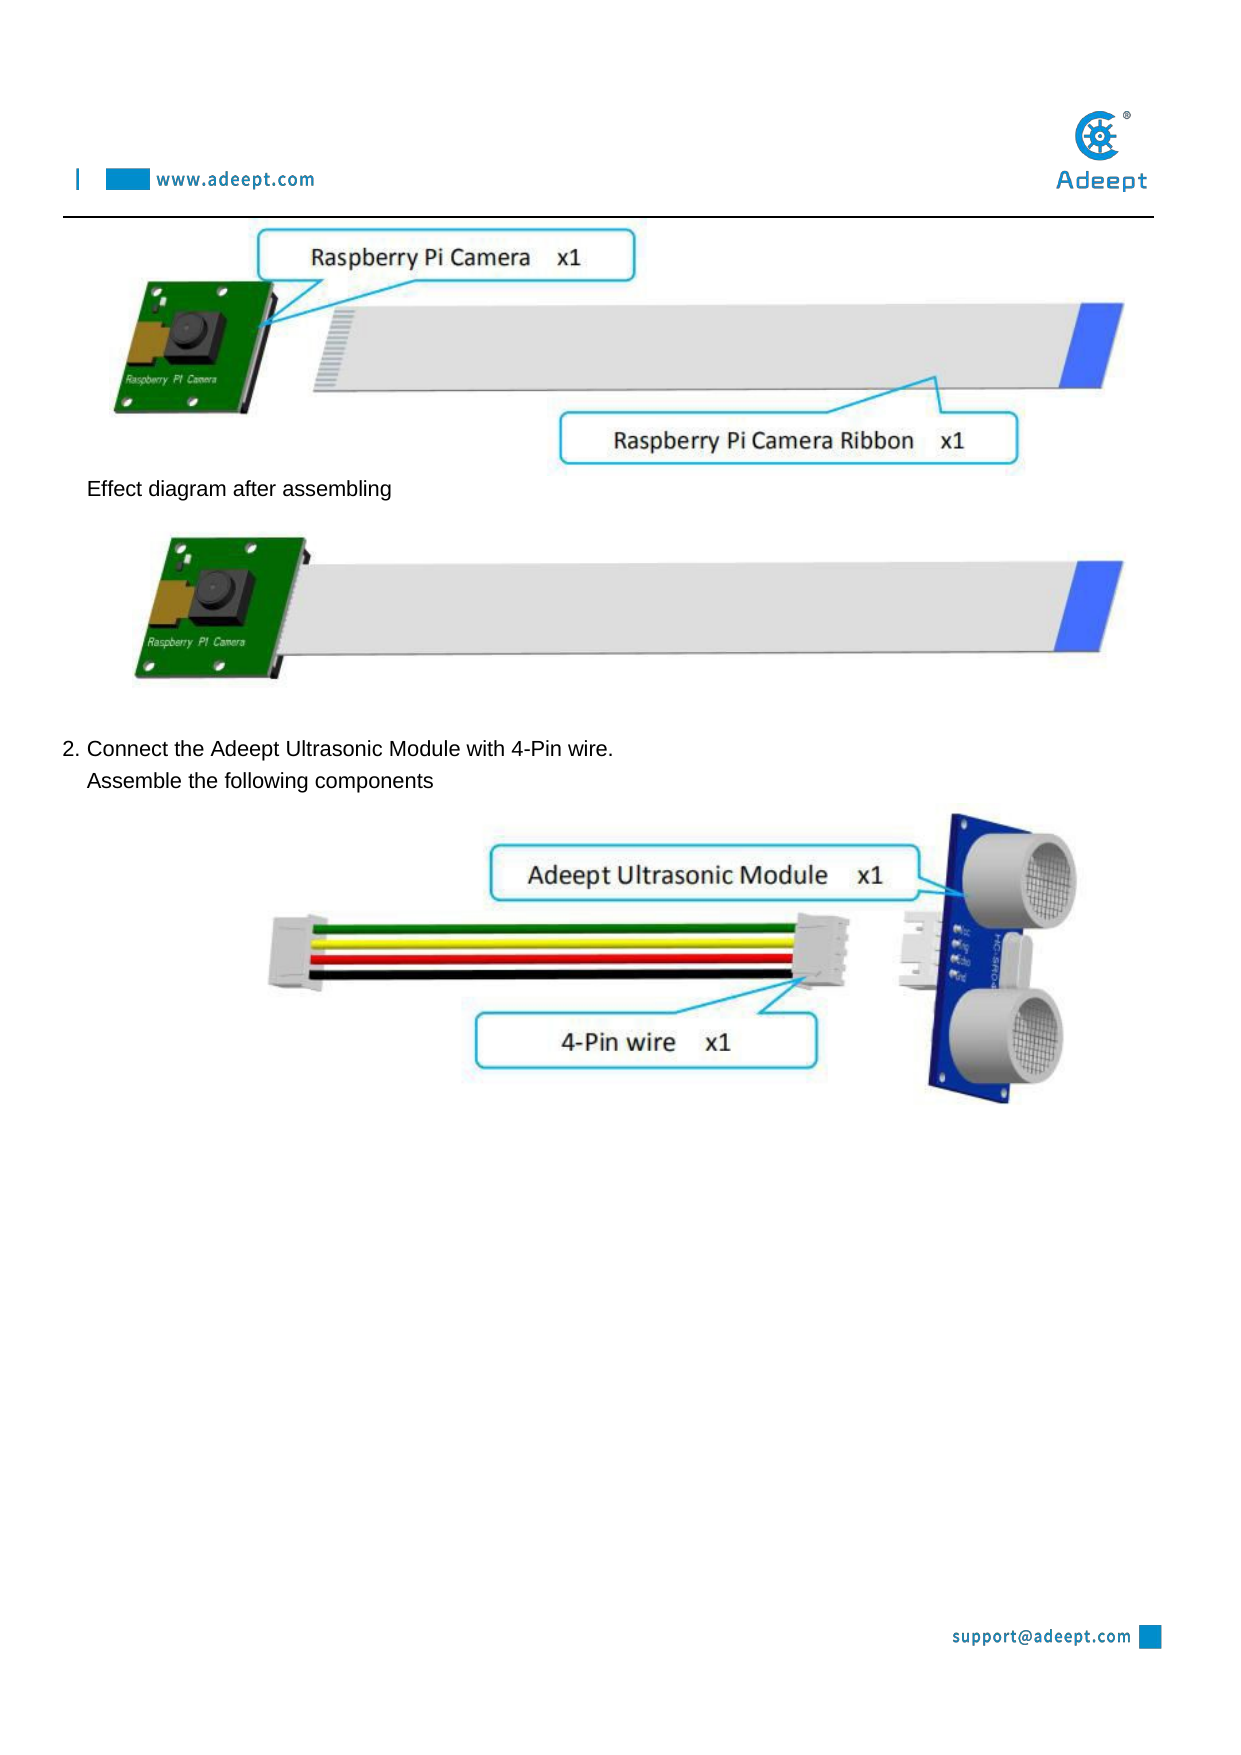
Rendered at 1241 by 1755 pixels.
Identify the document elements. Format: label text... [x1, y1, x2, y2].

picture [75, 167, 343, 191]
picture [1056, 111, 1147, 192]
picture [947, 1625, 1139, 1649]
text Effect diagram after assembling [87, 250, 1178, 501]
picture [117, 803, 1134, 1113]
picture [109, 218, 1130, 476]
picture [132, 512, 1131, 723]
list Connect the Adeept Ultrasonic Module with 4-Pin wire. Assemble the following components [62, 736, 637, 793]
